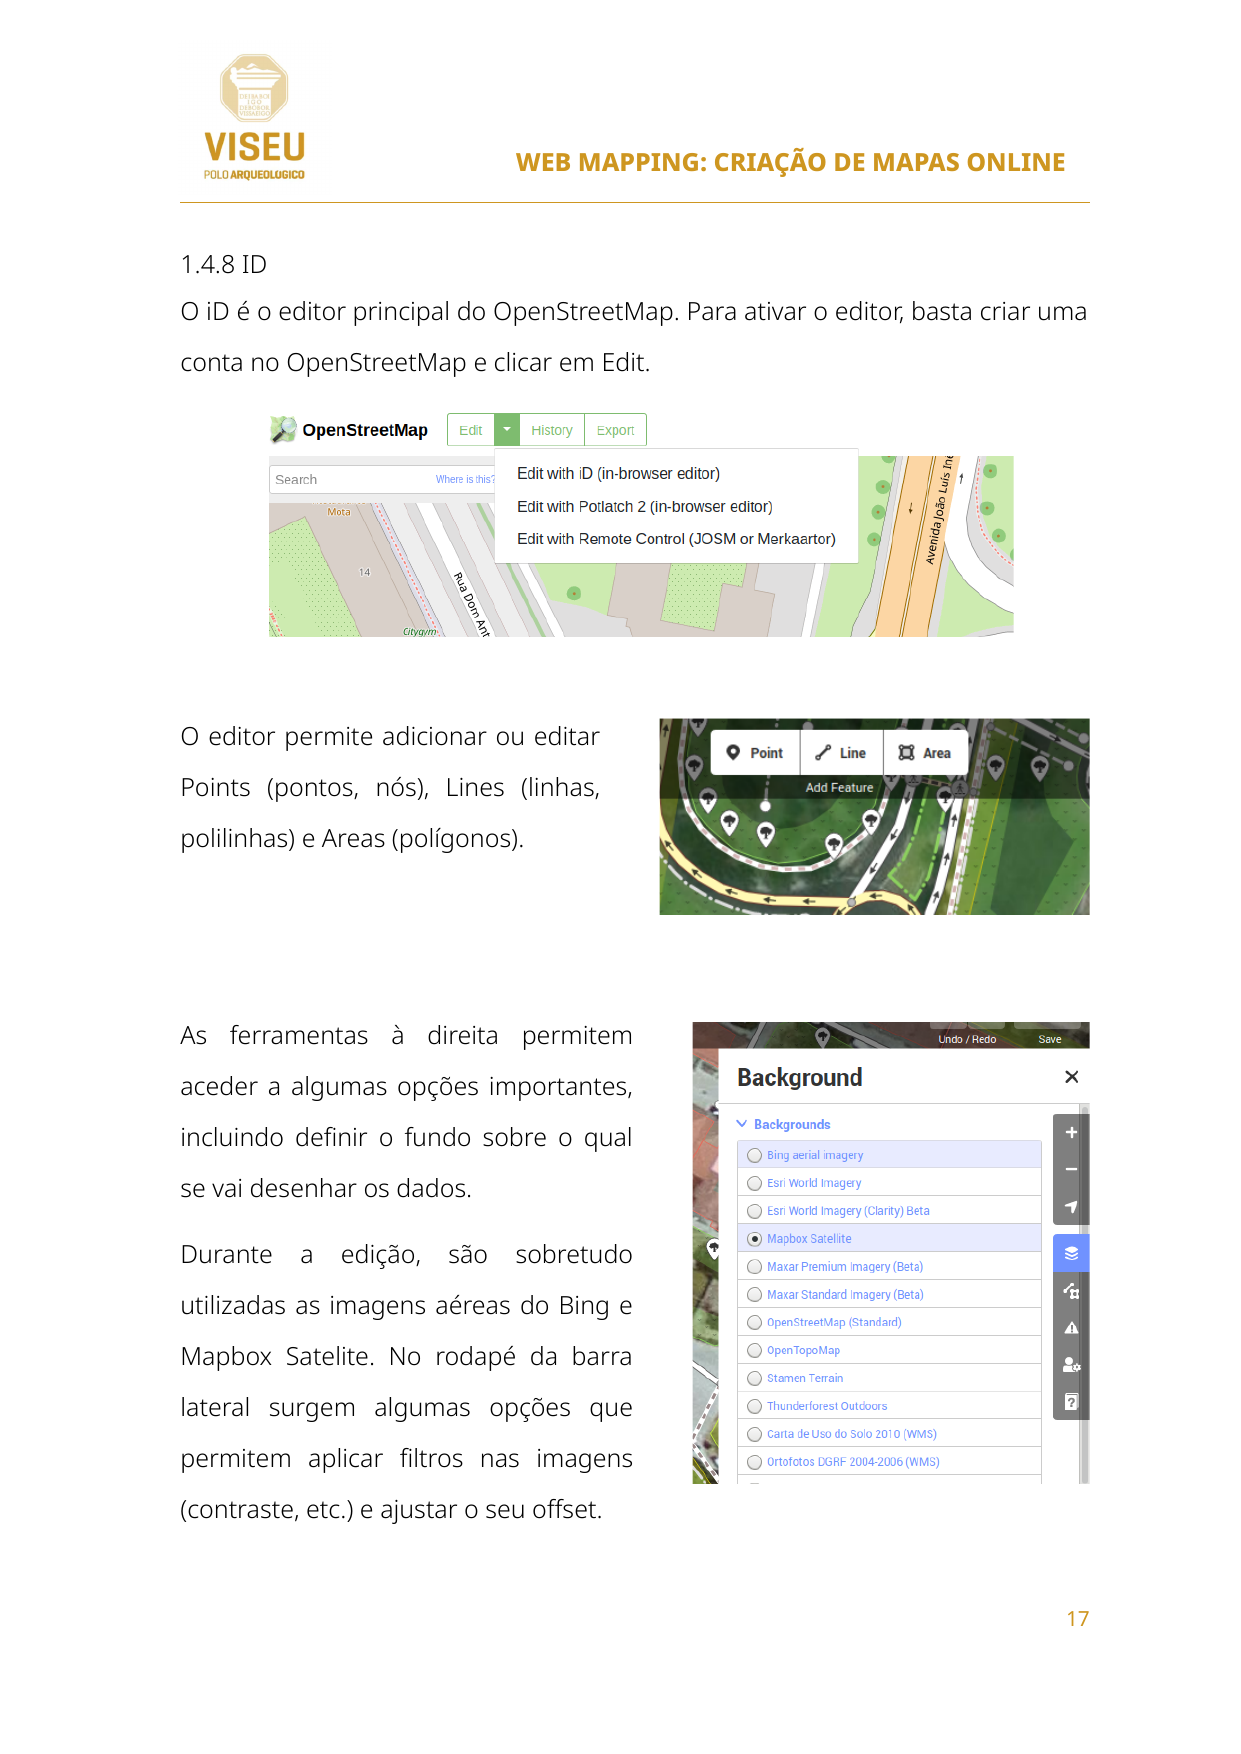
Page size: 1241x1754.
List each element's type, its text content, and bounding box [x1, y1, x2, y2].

text O iD é o editor principal do OpenStreetMap. Para ativar o editor, basta criar uma conta no OpenStreetMap e clicar em Edit. [180, 293, 1090, 379]
text As ferramentas à direita permitem aceder a algumas opções importantes, incluindo definir o fundo sobre o qual se vai desenhar os dados. [180, 1018, 1090, 1205]
text O editor permite adicionar ou editar Points (pontos, nós), Lines (linhas, polilinhas) e Areas (polígonos). [180, 719, 659, 855]
text Durante a edição, são sobretudo utilizadas as imagens aéreas do Bing e Mapbox Satelite. No rodapé da barra lateral surgem algumas opções que permitem aplicar filtros nas imagens (contraste, etc.) e ajustar o seu offset. [180, 1237, 1090, 1526]
picture [269, 407, 1014, 637]
picture [659, 678, 1090, 915]
picture [692, 1022, 1090, 1484]
subtitle 1.4.8 iD [180, 247, 1090, 281]
